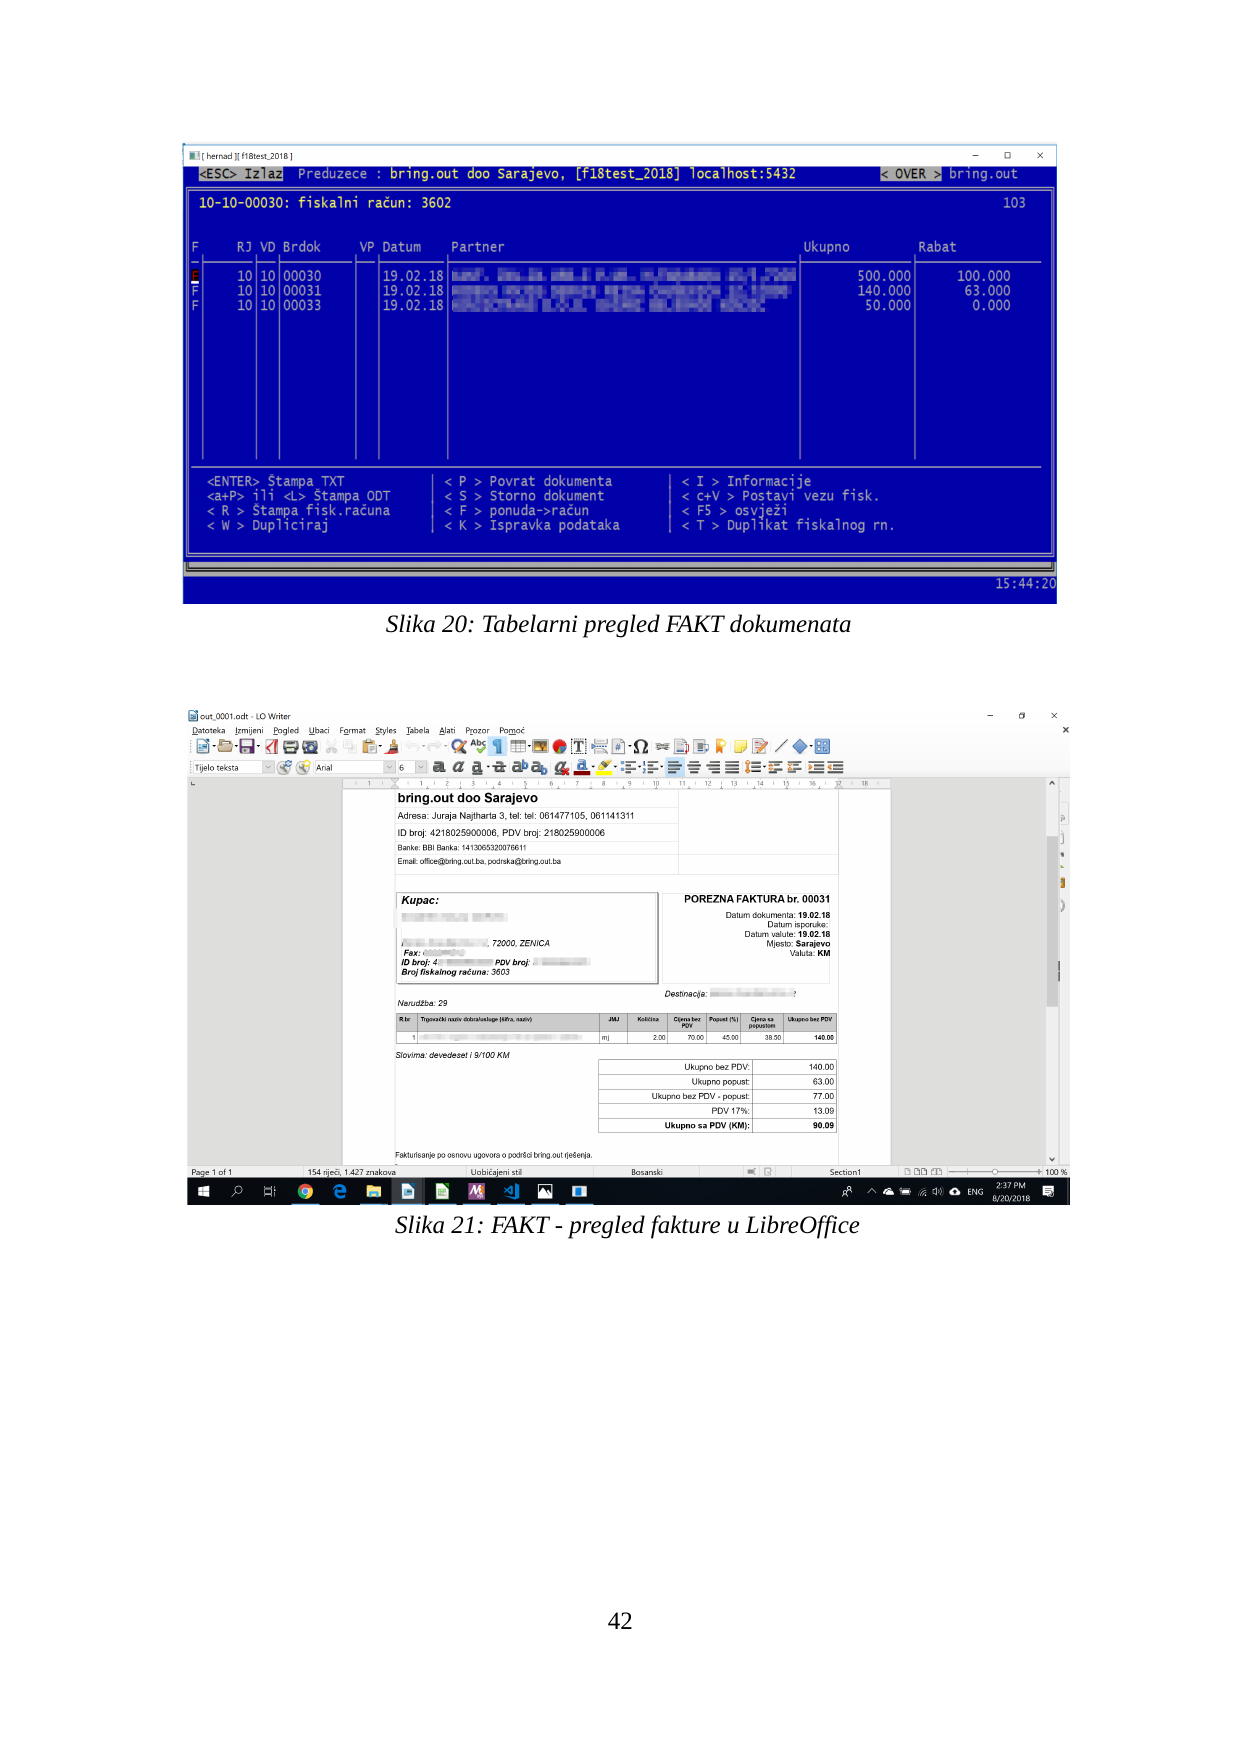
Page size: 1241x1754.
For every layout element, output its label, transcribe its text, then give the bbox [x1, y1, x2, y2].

text Slika 21: FAKT - pregled fakture u LibreOffice [187, 1205, 1070, 1239]
text Slika 20: Tabelarni pregled FAKT dokumenata [182, 604, 1057, 638]
picture [182, 141, 1057, 604]
picture [187, 708, 1070, 1205]
